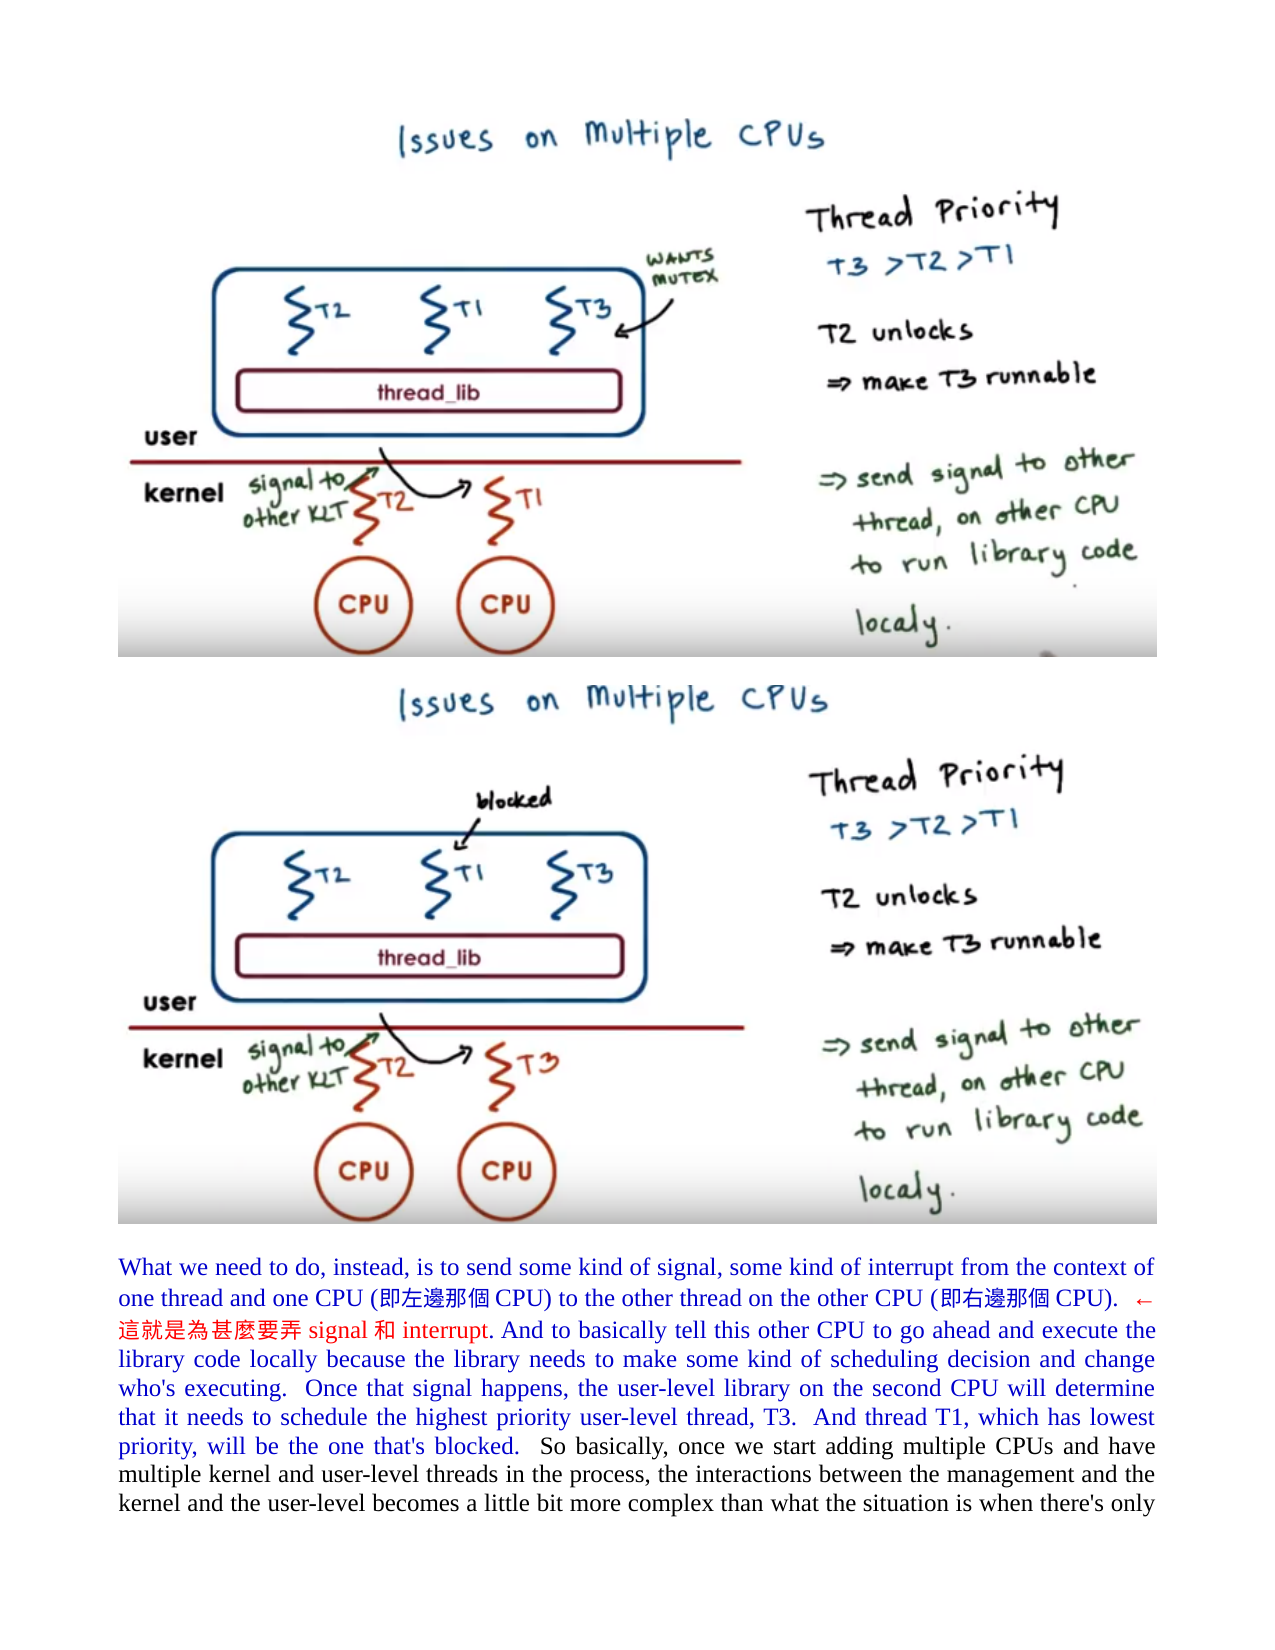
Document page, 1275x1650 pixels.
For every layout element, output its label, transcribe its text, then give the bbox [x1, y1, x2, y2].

text What we need to do, instead, is to send some kind of signal, some kind of interrupt from the context of one thread and one CPU (即左邊那個CPU) to the other thread on the other CPU (即右邊那個CPU). ← 這就是為甚麼要弄signal和interrupt. And to basically tell this other CPU to go ahead and execute the library code locally because the library needs to make some kind of scheduling decision and change who's executing. Once that signal happens, the user-level library on the second CPU will determine that it needs to schedule the highest priority user-level thread, T3. And thread T1, which has lowest priority, will be the one that's blocked. So basically, once we start adding multiple CPUs and have multiple kernel and user-level threads in the process, the interactions between the management and the kernel and the user-level becomes a little bit more complex than what the situation is when there's only [118, 1252, 1157, 1517]
picture [118, 685, 1157, 1224]
picture [118, 118, 1157, 657]
